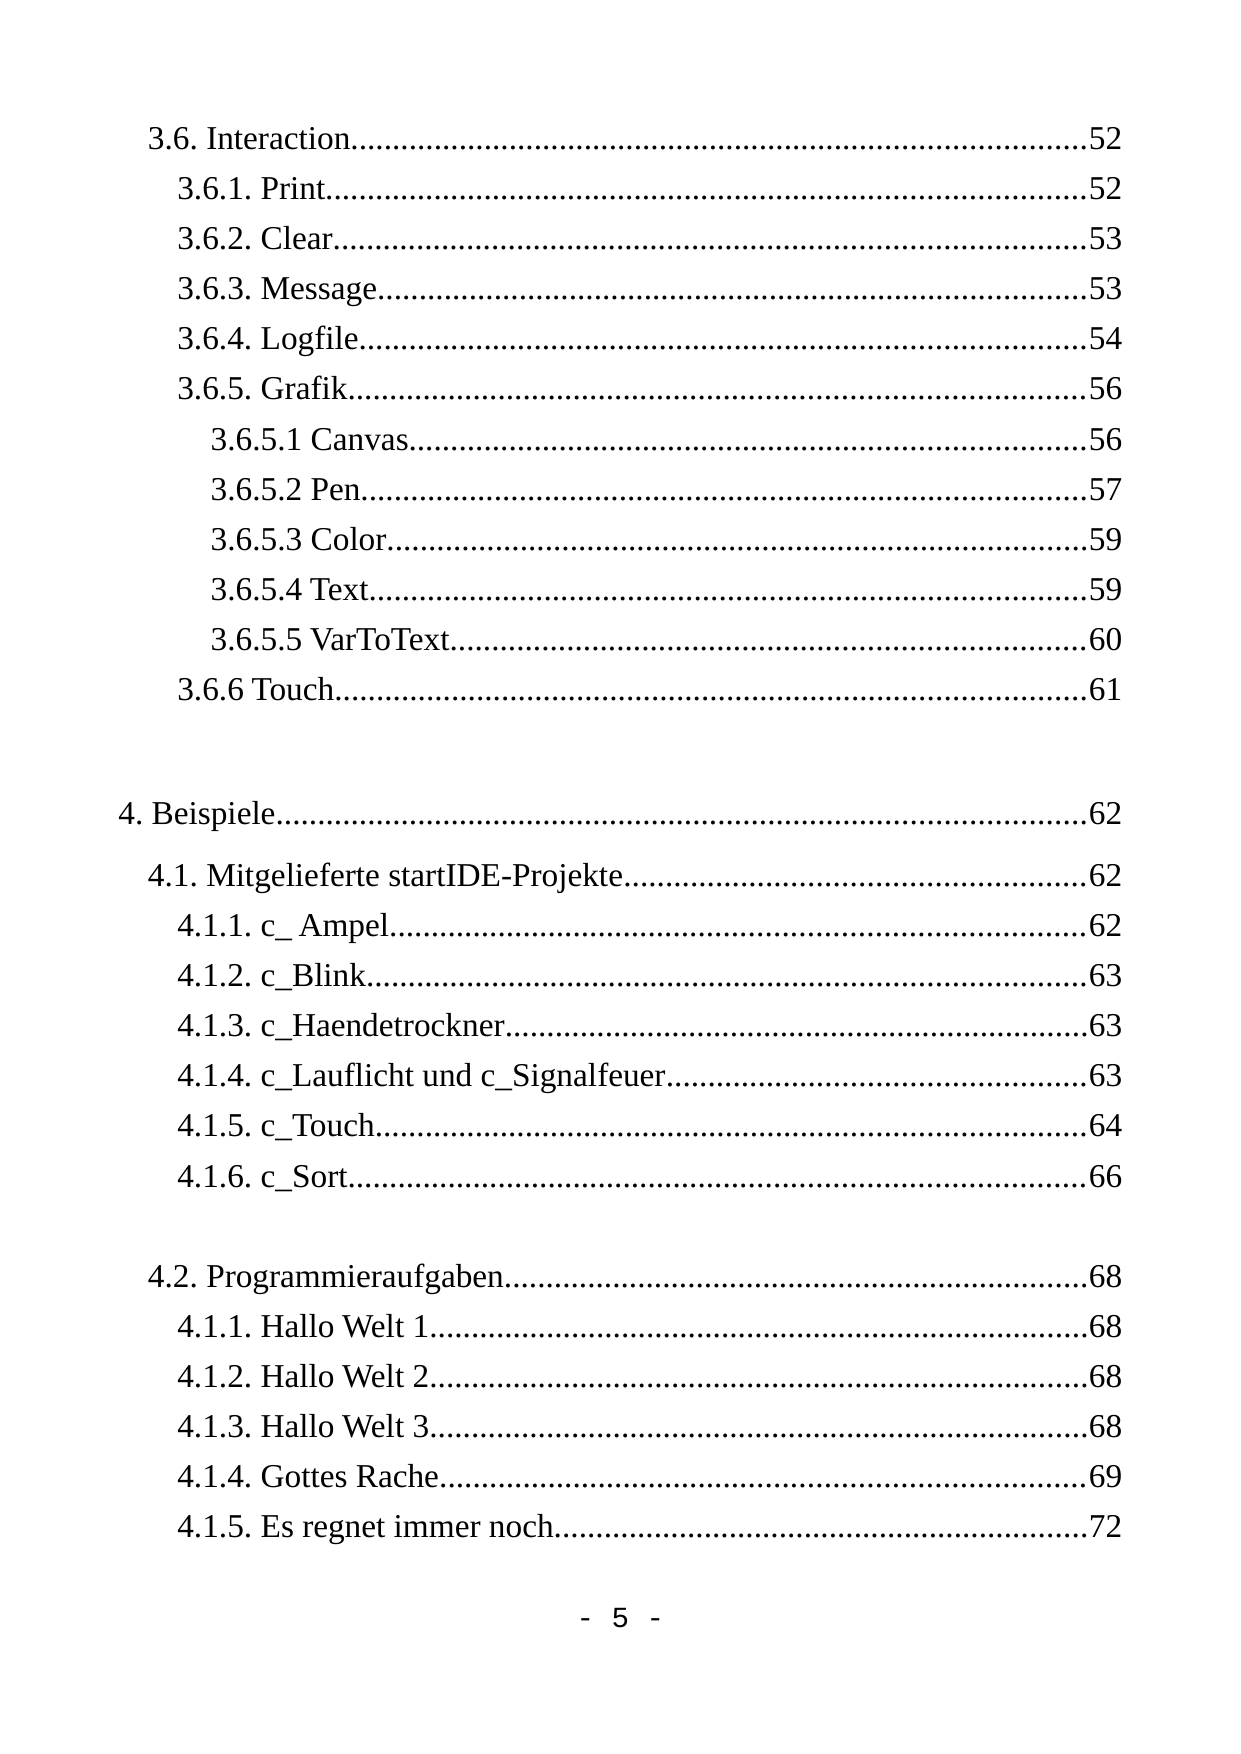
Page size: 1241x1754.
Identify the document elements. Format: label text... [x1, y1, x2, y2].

text 3.6.5.3 Color 59 [177, 519, 1122, 557]
text 4.1.3. c_Haendetrockner 63 [177, 1006, 1122, 1044]
text 3.6.5.2 Pen 57 [177, 469, 1122, 507]
text 4.1.1. c_ Ampel 62 [177, 905, 1122, 944]
text 4.1.5. c_Touch 64 [177, 1106, 1122, 1144]
text 3.6.3. Message 53 [177, 268, 1122, 307]
text 4.1.6. c_Sort 66 [177, 1156, 1122, 1194]
text 3.6.5.4 Text 59 [177, 569, 1122, 607]
text 4.1.2. c_Blink 63 [177, 955, 1122, 994]
text 3.6.5.1 Canvas 56 [177, 419, 1122, 457]
text 3.6.5.5 VarToText 60 [177, 619, 1122, 657]
text 3.6. Interaction 52 [148, 118, 1122, 156]
text 4.1.3. Hallo Welt 3 68 [177, 1406, 1122, 1445]
text 4.1.2. Hallo Welt 2 68 [177, 1356, 1122, 1394]
text 4.1.1. Hallo Welt 1 68 [177, 1306, 1122, 1344]
text 4.1. Mitgelieferte startIDE-Projekte 62 [148, 855, 1122, 893]
text 3.6.6 Touch 61 [177, 669, 1122, 708]
text 4. Beispiele 62 [118, 793, 1122, 832]
text 4.2. Programmieraufgaben 68 [148, 1256, 1122, 1294]
text 3.6.4. Logfile 54 [177, 318, 1122, 357]
text 3.6.1. Print 52 [177, 168, 1122, 207]
text 4.1.4. c_Lauflicht und c_Signalfeuer 63 [177, 1056, 1122, 1094]
text 4.1.5. Es regnet immer noch... 72 [177, 1507, 1122, 1545]
text 3.6.2. Clear 53 [177, 218, 1122, 257]
text 3.6.5. Grafik 56 [177, 369, 1122, 407]
text 4.1.4. Gottes Rache 69 [177, 1456, 1122, 1495]
